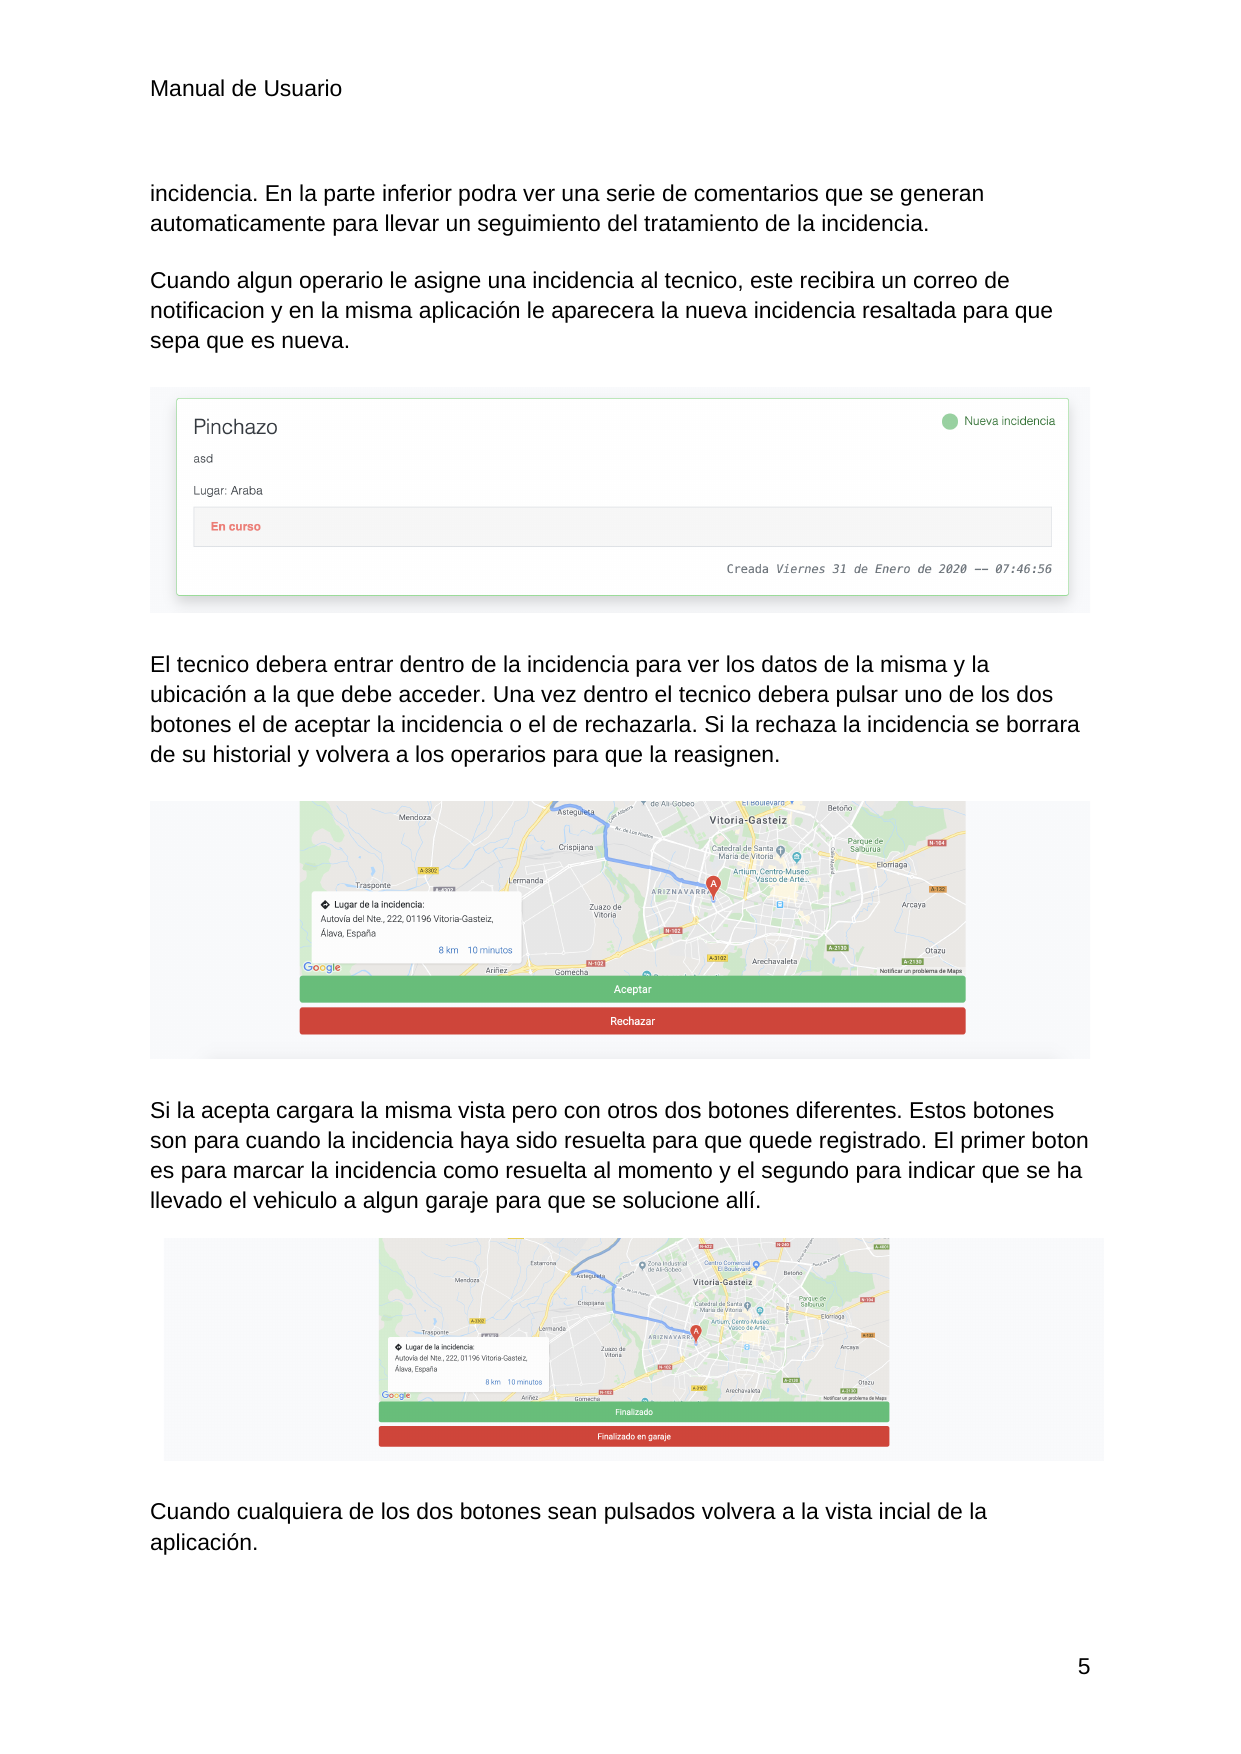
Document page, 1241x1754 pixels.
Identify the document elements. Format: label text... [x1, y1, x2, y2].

picture [163, 1238, 1104, 1461]
text El tecnico debera entrar dentro de la incidencia para ver los datos de la misma y la ubicación a la que debe acceder. Una vez dentro el tecnico debera pulsar uno de los dos botones el de aceptar la incidencia o el de rechazarla. Si la rechaza la incidencia se borrara de su historial y volvera a los operarios para que la reasignen. [150, 651, 1090, 768]
text Si la acepta cargara la misma vista pero con otros dos botones diferentes. Estos botones son para cuando la incidencia haya sido resuelta para que quede registrado. El primer boton es para marcar la incidencia como resuelta al momento y el segundo para indicar que se ha llevado el vehiculo a algun garaje para que se solucione allí. [150, 1097, 1090, 1214]
text Cuando algun operario le asigne una incidencia al tecnico, este recibira un correo de notificacion y en la misma aplicación le aparecera la nueva incidencia resaltada para que sepa que es nueva. [150, 267, 1090, 354]
picture [150, 387, 1091, 613]
text Cuando cualquiera de los dos botones sean pulsados volvera a la vista incial de la aplicación. [150, 1498, 1090, 1555]
picture [150, 801, 1091, 1059]
text incidencia. En la parte inferior podra ver una serie de comentarios que se generan automaticamente para llevar un seguimiento del tratamiento de la incidencia. [150, 180, 1090, 237]
